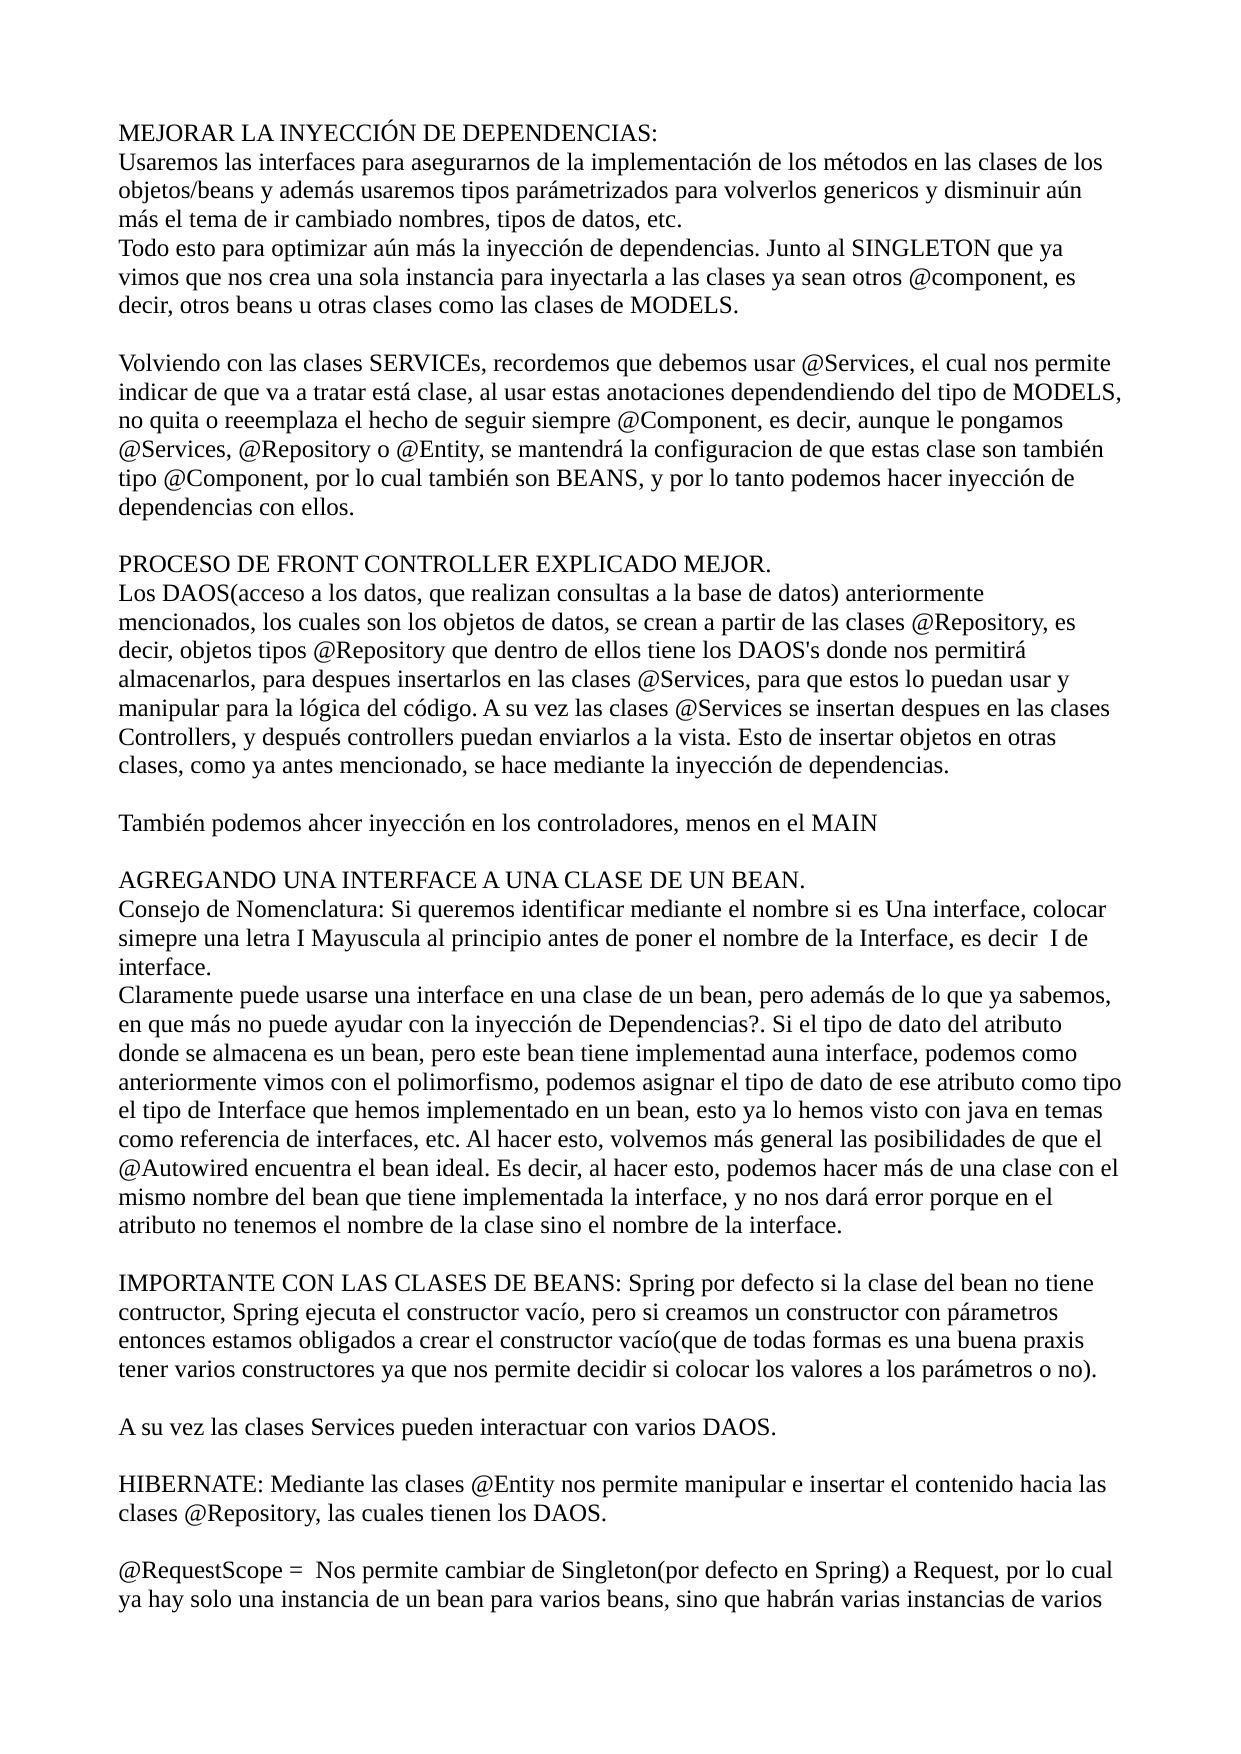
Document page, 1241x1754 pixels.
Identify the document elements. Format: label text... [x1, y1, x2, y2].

text AGREGANDO UNA INTERFACE A UNA CLASE DE UN BEAN. [118, 866, 1122, 894]
text Los DAOS(acceso a los datos, que realizan consultas a la base de datos) anteriormente mencionados, los cuales son los objetos de datos, se crean a partir de las clases @Repository, es decir, objetos tipos @Repository que dentro de ellos tiene los DAOS's donde nos permitirá almacenarlos, para despues insertarlos en las clases @Services, para que estos lo puedan usar y manipular para la lógica del código. A su vez las clases @Services se insertan despues en las clases Controllers, y después controllers puedan enviarlos a la vista. Esto de insertar objetos en otras clases, como ya antes mencionado, se hace mediante la inyección de dependencias. [118, 578, 1122, 779]
text HIBERNATE: Mediante las clases @Entity nos permite manipular e insertar el contenido hacia las clases @Repository, las cuales tienen los DAOS. [118, 1469, 1122, 1527]
text PROCESO DE FRONT CONTROLLER EXPLICADO MEJOR. [118, 549, 1122, 578]
text Claramente puede usarse una interface en una clase de un bean, pero además de lo que ya sabemos, en que más no puede ayudar con la inyección de Dependencias?. Si el tipo de dato del atributo donde se almacena es un bean, pero este bean tiene implementad auna interface, podemos como anteriormente vimos con el polimorfismo, podemos asignar el tipo de dato de ese atributo como tipo el tipo de Interface que hemos implementado en un bean, esto ya lo hemos visto con java en temas como referencia de interfaces, etc. Al hacer esto, volvemos más general las posibilidades de que el @Autowired encuentra el bean ideal. Es decir, al hacer esto, podemos hacer más de una clase con el mismo nombre del bean que tiene implementada la interface, y no nos dará error porque en el atributo no tenemos el nombre de la clase sino el nombre de la interface. [118, 981, 1122, 1239]
text IMPORTANTE CON LAS CLASES DE BEANS: Spring por defecto si la clase del bean no tiene contructor, Spring ejecuta el constructor vacío, pero si creamos un constructor con párametros entonces estamos obligados a crear el constructor vacío(que de todas formas es una buena praxis tener varios constructores ya que nos permite decidir si colocar los valores a los parámetros o no). [118, 1268, 1122, 1383]
text También podemos ahcer inyección en los controladores, menos en el MAIN [118, 808, 1122, 837]
text Usaremos las interfaces para asegurarnos de la implementación de los métodos en las clases de los objetos/beans y además usaremos tipos parámetrizados para volverlos genericos y disminuir aún más el tema de ir cambiado nombres, tipos de datos, etc. [118, 147, 1122, 233]
text MEJORAR LA INYECCIÓN DE DEPENDENCIAS: [118, 118, 1122, 147]
text Consejo de Nomenclatura: Si queremos identificar mediante el nombre si es Una interface, colocar simepre una letra I Mayuscula al principio antes de poner el nombre de la Interface, es decir I de interface. [118, 894, 1122, 981]
text Volviendo con las clases SERVICEs, recordemos que debemos usar @Services, el cual nos permite indicar de que va a tratar está clase, al usar estas anotaciones dependendiendo del tipo de MODELS, no quita o reeemplaza el hecho de seguir siempre @Component, es decir, aunque le pongamos @Services, @Repository o @Entity, se mantendrá la configuracion de que estas clase son también tipo @Component, por lo cual también son BEANS, y por lo tanto podemos hacer inyección de dependencias con ellos. [118, 348, 1122, 521]
text @RequestScope = Nos permite cambiar de Singleton(por defecto en Spring) a Request, por lo cual ya hay solo una instancia de un bean para varios beans, sino que habrán varias instancias de varios [118, 1556, 1122, 1613]
text Todo esto para optimizar aún más la inyección de dependencias. Junto al SINGLETON que ya vimos que nos crea una sola instancia para inyectarla a las clases ya sean otros @component, es decir, otros beans u otras clases como las clases de MODELS. [118, 233, 1122, 319]
text A su vez las clases Services pueden interactuar con varios DAOS. [118, 1412, 1122, 1441]
